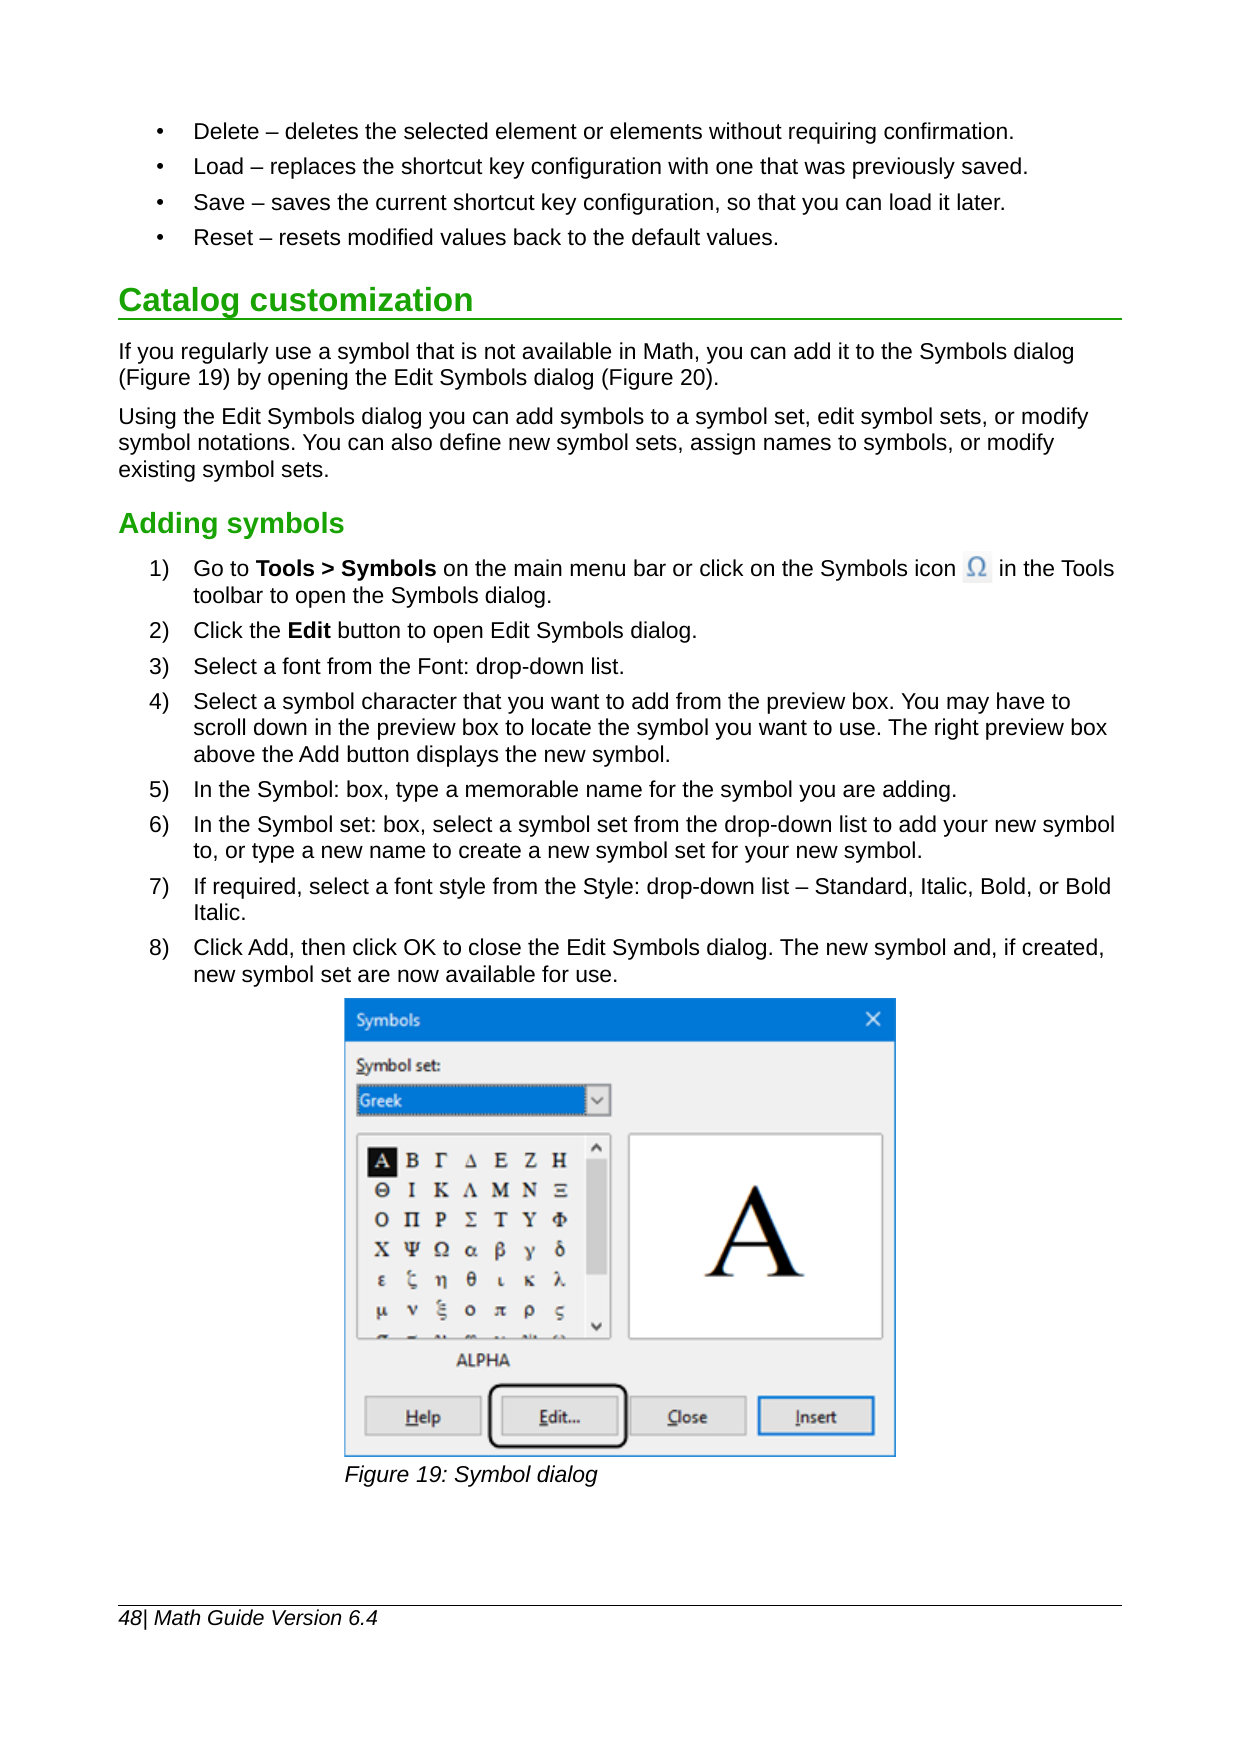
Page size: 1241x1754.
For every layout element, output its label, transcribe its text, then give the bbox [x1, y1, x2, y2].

text Using the Edit Symbols dialog you can add symbols to a symbol set, edit symbol sets, or modify symbol notations. You can also define new symbol sets, assign names to symbols, or modify existing symbol sets. [118, 403, 1122, 482]
list Click the Edit button to open Edit Symbols dialog. [169, 617, 1122, 644]
subtitle Catalog customization [118, 279, 1122, 318]
list Delete – deletes the selected element or elements without requiring confirmation. [156, 118, 1122, 144]
list Click Add, then click OK to close the Edit Symbols dialog. The new symbol and, if created, new symbol set are now available for use. [169, 934, 1122, 987]
list Load – replaces the shortcut key configuration with one that was previously saved. [156, 153, 1122, 180]
text If you regularly use a symbol that is not available in Math, you can add it to the Symbols dialog (Figure 19) by opening the Edit Symbols dialog (Figure 20). [118, 338, 1122, 391]
text Figure 19: Symbol dialog [344, 1457, 896, 1488]
list Reset – resets modified values back to the default values. [156, 224, 1122, 250]
list Go to Tools > Symbols on the main menu bar or click on the Symbols icon in the Tools toolbar to open the Symbols dialog. [169, 551, 1122, 609]
list Save – saves the current shortcut key configuration, so that you can load it later. [156, 188, 1122, 215]
list Select a symbol character that you want to add from the preview box. You may have to scroll down in the preview box to locate the symbol you want to use. The right preview box above the Add button displays the new symbol. [169, 688, 1122, 767]
list In the Symbol: box, type a memorable name for the symbol you are adding. [169, 776, 1122, 802]
picture [344, 998, 896, 1457]
subtitle Adding symbols [118, 506, 1122, 539]
list If required, select a font style from the Style: drop-down list – Standard, Italic, Bold, or Bold Italic. [169, 873, 1122, 925]
picture [962, 551, 993, 583]
list Select a font from the Font: drop-down list. [169, 653, 1122, 679]
list In the Symbol set: box, select a symbol set from the drop-down list to add your new symbol to, or type a new name to create a new symbol set for your new symbol. [169, 811, 1122, 864]
